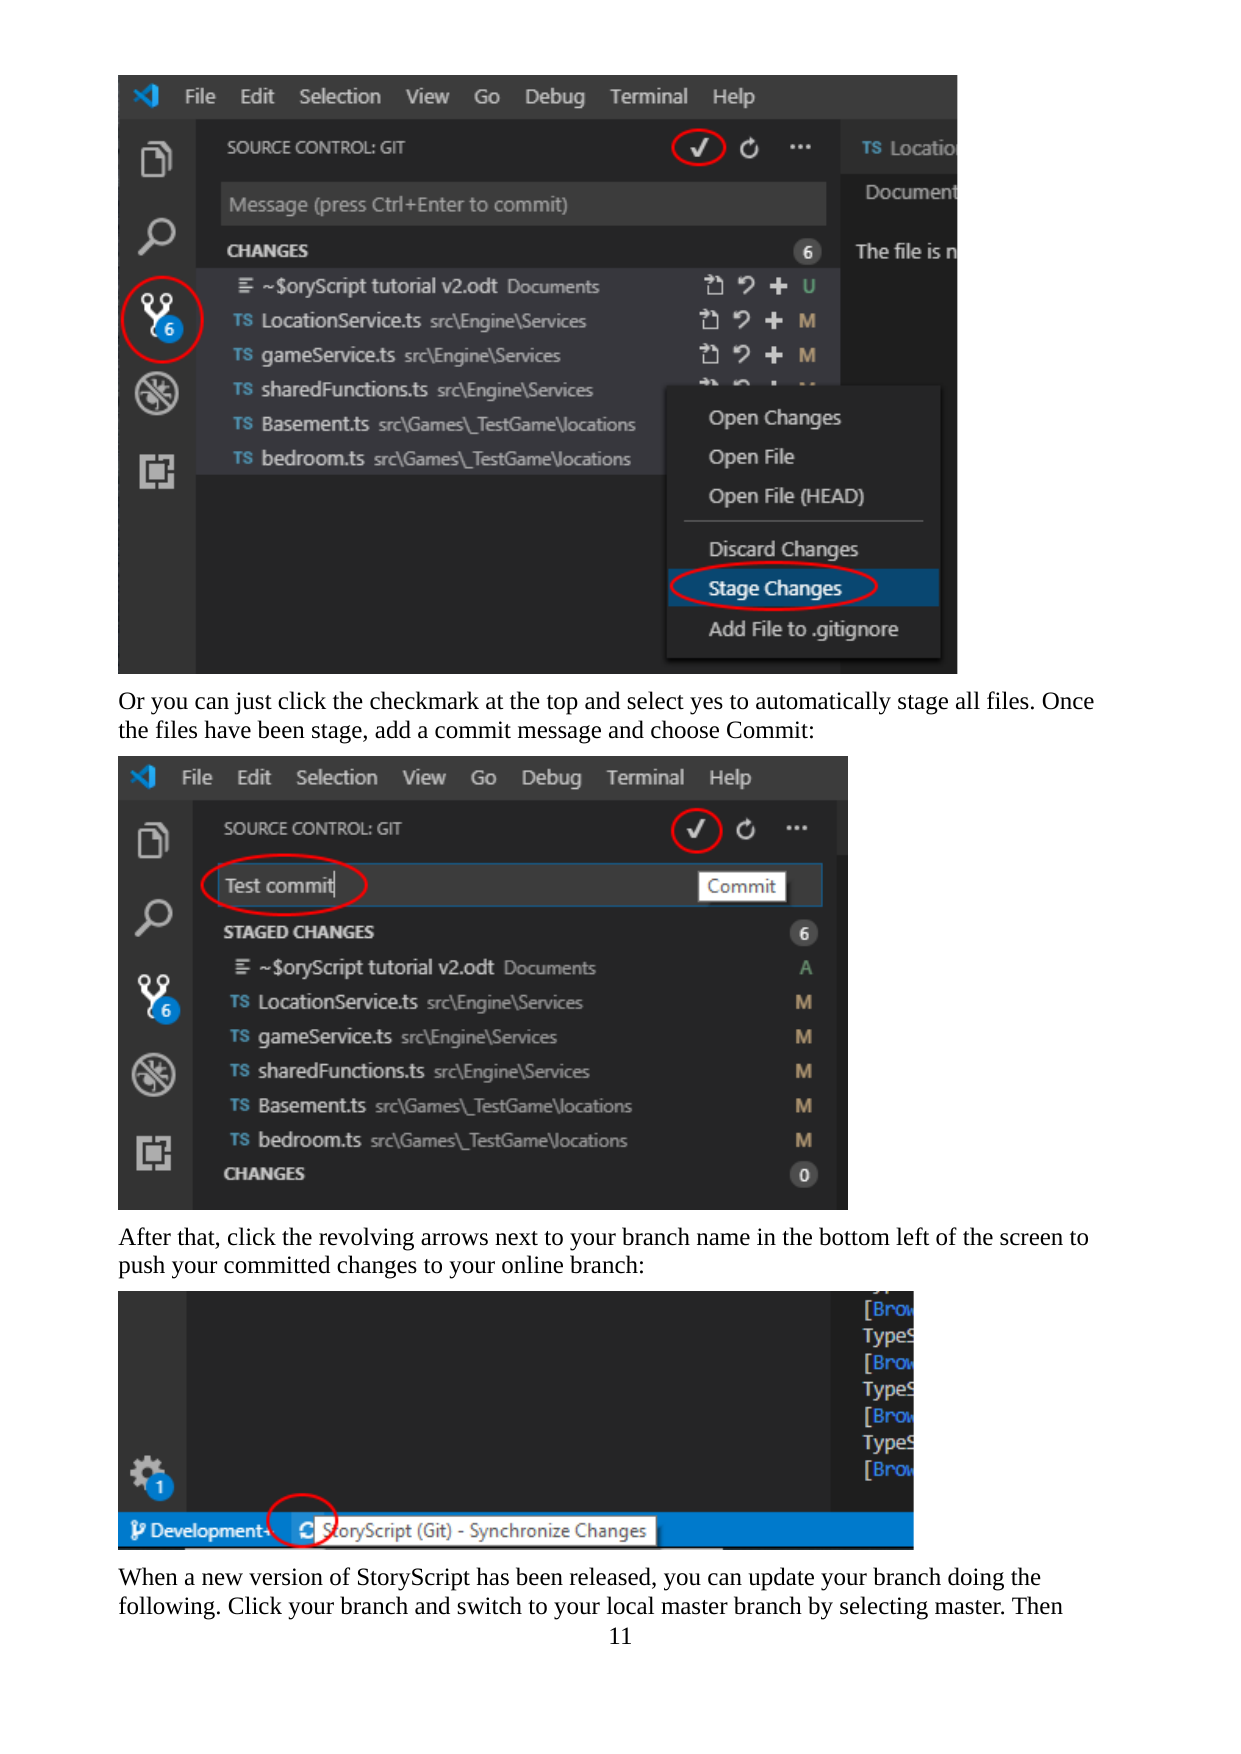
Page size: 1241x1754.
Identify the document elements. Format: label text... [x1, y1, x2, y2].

text After that, click the revolving arrows next to your branch name in the bottom left of the screen to push your committed changes to your online branch: [118, 1222, 1122, 1279]
text Or you can just click the checkmark at the top and select yes to automatically stage all files. Once the files have been stage, add a commit message and choose Commit: [118, 686, 1122, 743]
text When a new version of StoryScript has been released, you can update your branch doing the following. Click your branch and switch to your local master branch by selecting master. Then [118, 1562, 1122, 1619]
